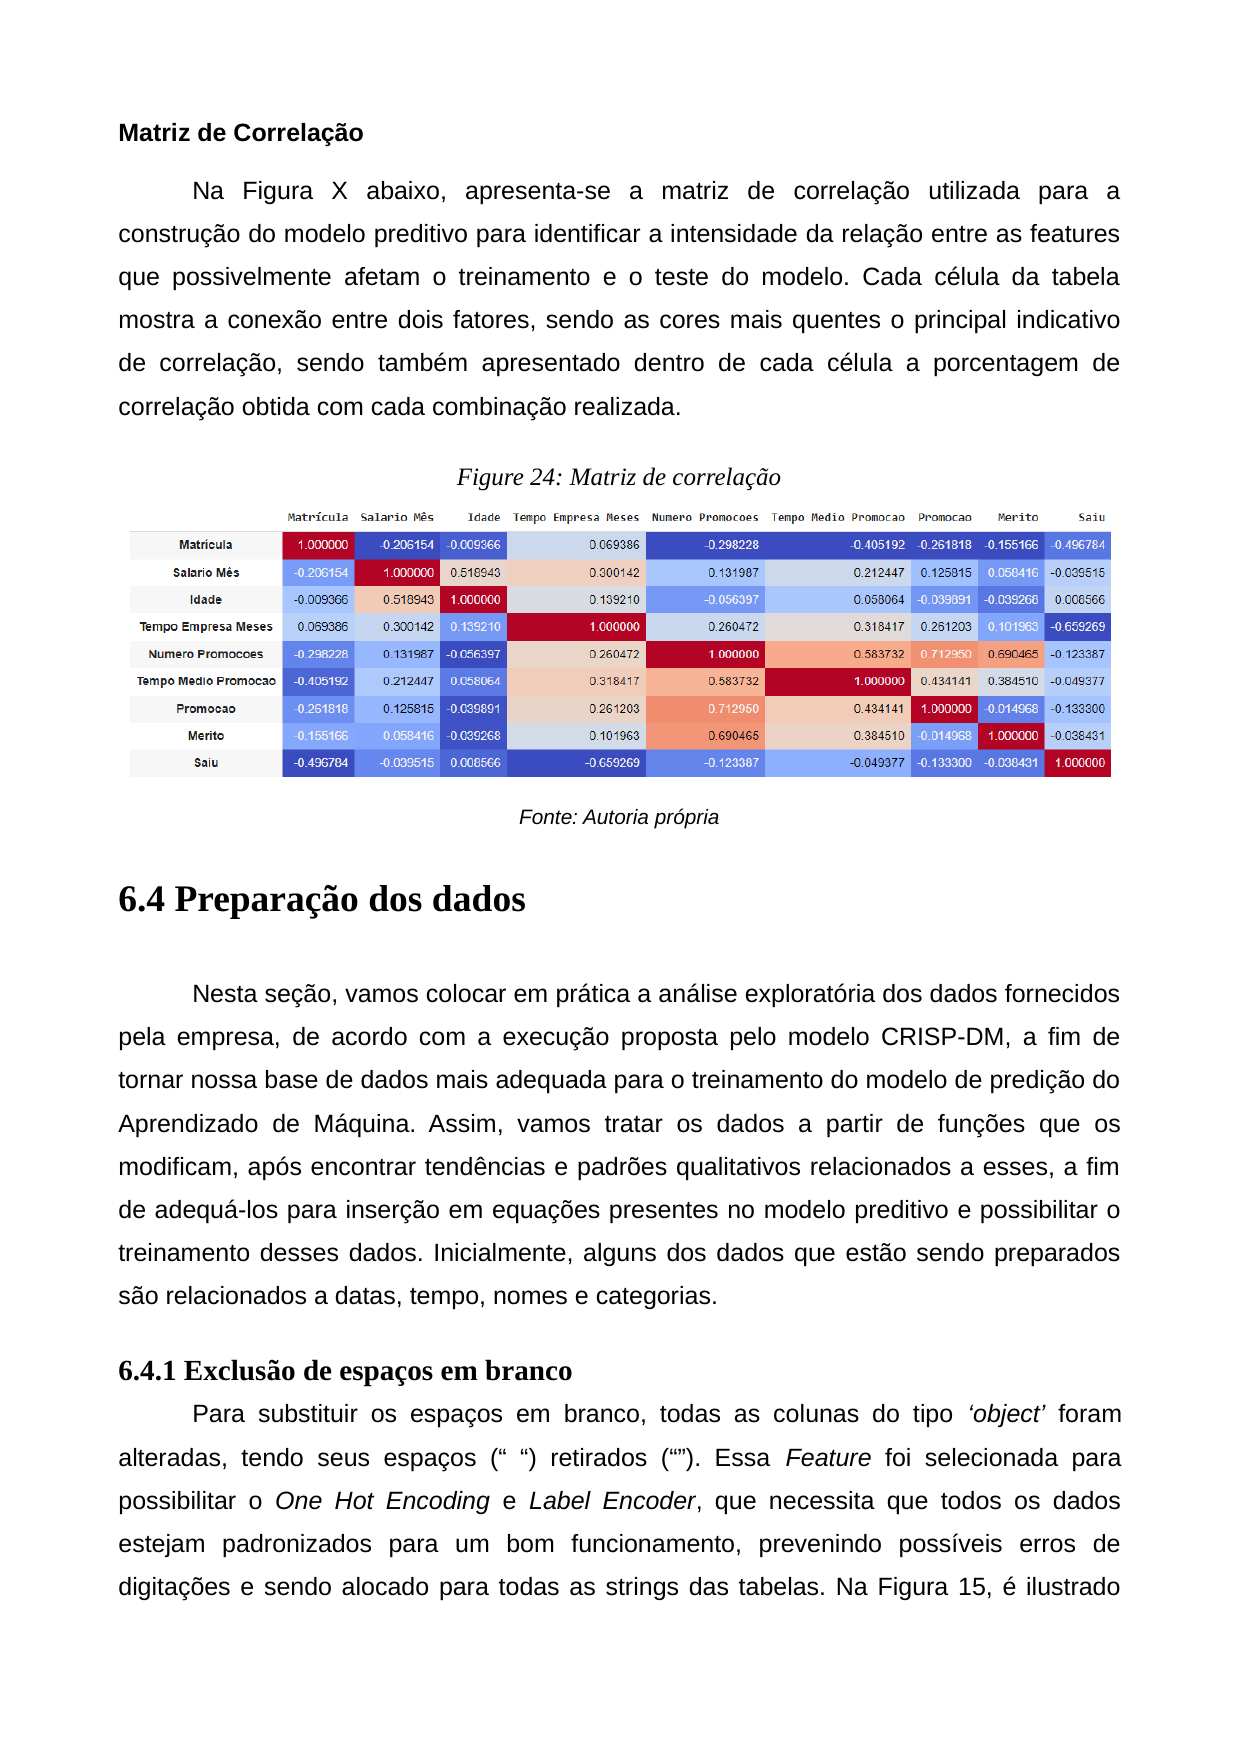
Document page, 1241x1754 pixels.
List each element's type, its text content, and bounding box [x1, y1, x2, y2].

text [118, 449, 1122, 462]
subtitle 6.4 Preparação dos dados [118, 876, 1122, 919]
text Matriz de Correlação [118, 118, 1122, 147]
picture [118, 507, 1123, 782]
text Para substituir os espaços em branco, todas as colunas do tipo ‘object’ foram alteradas, tendo seus espaços (“ “) retirados (“”). Essa Feature foi selecionada para possibilitar o One Hot Encoding e Label Encoder, que necessita que todos os dados estejam padronizados para um bom funcionamento, prevenindo possíveis erros de digitações e sendo alocado para todas as strings das tabelas. Na Figura 15, é ilustrado [118, 1399, 1122, 1601]
subtitle 6.4.1 Exclusão de espaços em branco [118, 1353, 1122, 1387]
text Figure 24: Matriz de correlação [118, 462, 1122, 490]
text Fonte: Autoria própria [118, 782, 1122, 828]
text Nesta seção, vamos colocar em prática a análise exploratória dos dados fornecidos pela empresa, de acordo com a execução proposta pelo modelo CRISP-DM, a fim de tornar nossa base de dados mais adequada para o treinamento do modelo de predição do Aprendizado de Máquina. Assim, vamos tratar os dados a partir de funções que os modificam, após encontrar tendências e padrões qualitativos relacionados a esses, a fim de adequá-los para inserção em equações presentes no modelo preditivo e possibilitar o treinamento desses dados. Inicialmente, alguns dos dados que estão sendo preparados são relacionados a datas, tempo, nomes e categorias. [118, 979, 1122, 1310]
text [118, 490, 1122, 507]
text Na Figura X abaixo, apresenta-se a matriz de correlação utilizada para a construção do modelo preditivo para identificar a intensidade da relação entre as features que possivelmente afetam o treinamento e o teste do modelo. Cada célula da tabela mostra a conexão entre dois fatores, sendo as cores mais quentes o principal indicativo de correlação, sendo também apresentado dentro de cada célula a porcentagem de correlação obtida com cada combinação realizada. [118, 176, 1122, 420]
